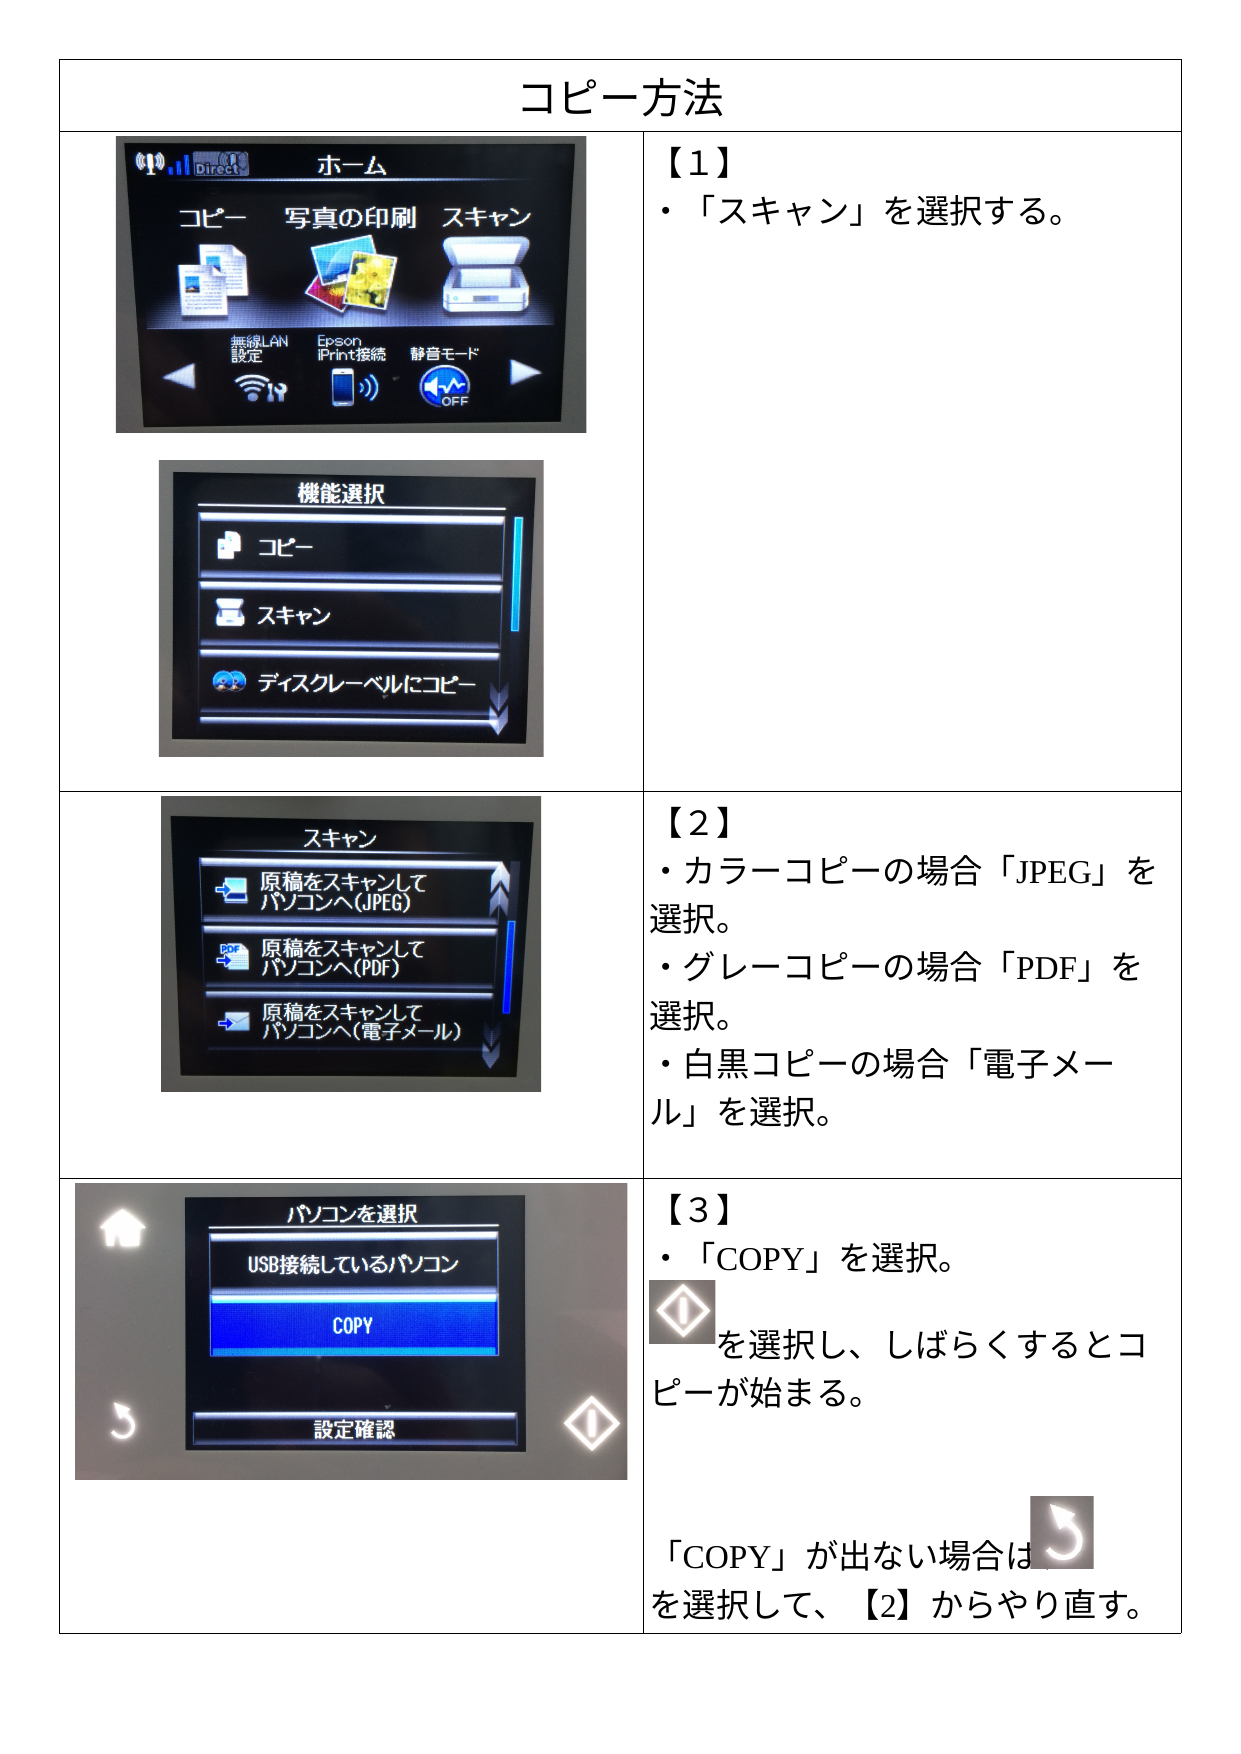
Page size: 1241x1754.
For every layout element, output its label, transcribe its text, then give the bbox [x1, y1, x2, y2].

table_cell 【２】 ・カラーコピーの場合「JPEG」を選択。 ・グレーコピーの場合「PDF」を選択。 ・白黒コピーの場合「電子メール」を選択。 [644, 792, 1181, 1178]
picture [649, 1280, 716, 1344]
table_header コピー方法 [60, 60, 1181, 131]
table_cell 【１】 ・「スキャン」を選択する。 [644, 132, 1181, 791]
picture [115, 198, 587, 321]
picture [158, 617, 544, 727]
table_cell [60, 792, 643, 1178]
table_cell [60, 1179, 643, 1632]
table_cell [60, 132, 643, 791]
picture [161, 901, 542, 1080]
picture [1030, 1496, 1094, 1569]
picture [75, 1354, 628, 1460]
table_cell 【３】 ・「COPY」を選択。 を選択し、しばらくするとコピーが始まる。 「COPY」が出ない場合は、 を選択して、【2】からやり直す。 [644, 1179, 1181, 1632]
